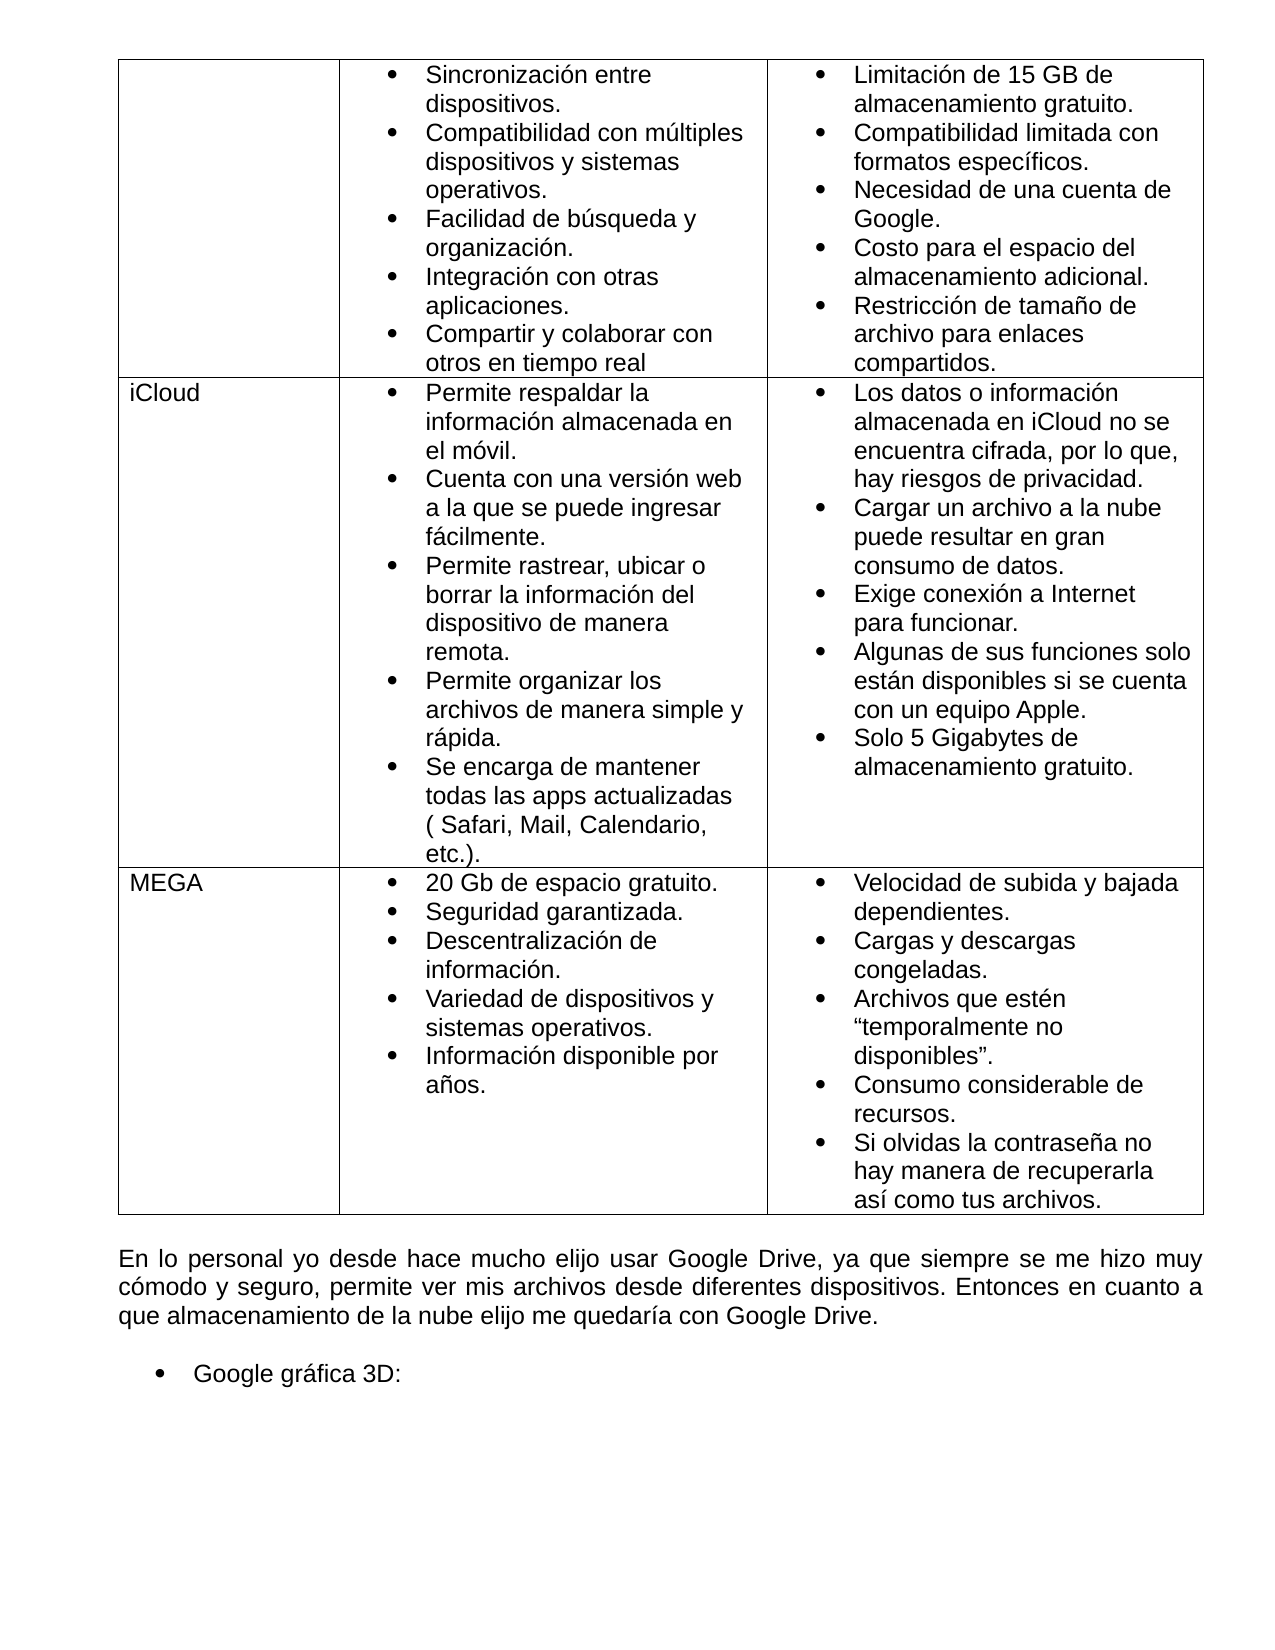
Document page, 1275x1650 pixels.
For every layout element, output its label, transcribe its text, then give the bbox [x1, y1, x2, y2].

table_cell Permite respaldar la información almacenada en el móvil. Cuenta con una versión web a la que se puede ingresar fácilmente. Permite rastrear, ubicar o borrar la información del dispositivo de manera remota. Permite organizar los archivos de manera simple y rápida. Se encarga de mantener todas las apps actualizadas ( Safari, Mail, Calendario, etc.). [340, 378, 767, 867]
table_cell Velocidad de subida y bajada dependientes. Cargas y descargas congeladas. Archivos que estén “temporalmente no disponibles”. Consumo considerable de recursos. Si olvidas la contraseña no hay manera de recuperarla así como tus archivos. [768, 868, 1203, 1214]
table_cell iCloud [119, 378, 339, 867]
table_cell 20 Gb de espacio gratuito. Seguridad garantizada. Descentralización de información. Variedad de dispositivos y sistemas operativos. Información disponible por años. [340, 868, 767, 1214]
table_cell accesible desde cualquier lugar. Sincronización entre dispositivos. Compatibilidad con múltiples dispositivos y sistemas operativos. Facilidad de búsqueda y organización. Integración con otras aplicaciones. Compartir y colaborar con otros en tiempo real [340, 60, 767, 377]
table_cell Dependencia de la conexión a internet Limitación de 15 GB de almacenamiento gratuito. Compatibilidad limitada con formatos específicos. Necesidad de una cuenta de Google. Costo para el espacio del almacenamiento adicional. Restricción de tamaño de archivo para enlaces compartidos. [768, 60, 1203, 377]
text En lo personal yo desde hace mucho elijo usar Google Drive, ya que siempre se me hizo muy cómodo y seguro, permite ver mis archivos desde diferentes dispositivos. Entonces en cuanto a que almacenamiento de la nube elijo me quedaría con Google Drive. [118, 1244, 1205, 1330]
table_cell [119, 60, 339, 377]
table_cell MEGA [119, 868, 339, 1214]
list Google gráfica 3D: [156, 1359, 1205, 1387]
table_cell Los datos o información almacenada en iCloud no se encuentra cifrada, por lo que, hay riesgos de privacidad. Cargar un archivo a la nube puede resultar en gran consumo de datos. Exige conexión a Internet para funcionar. Algunas de sus funciones solo están disponibles si se cuenta con un equipo Apple. Solo 5 Gigabytes de almacenamiento gratuito. [768, 378, 1203, 867]
